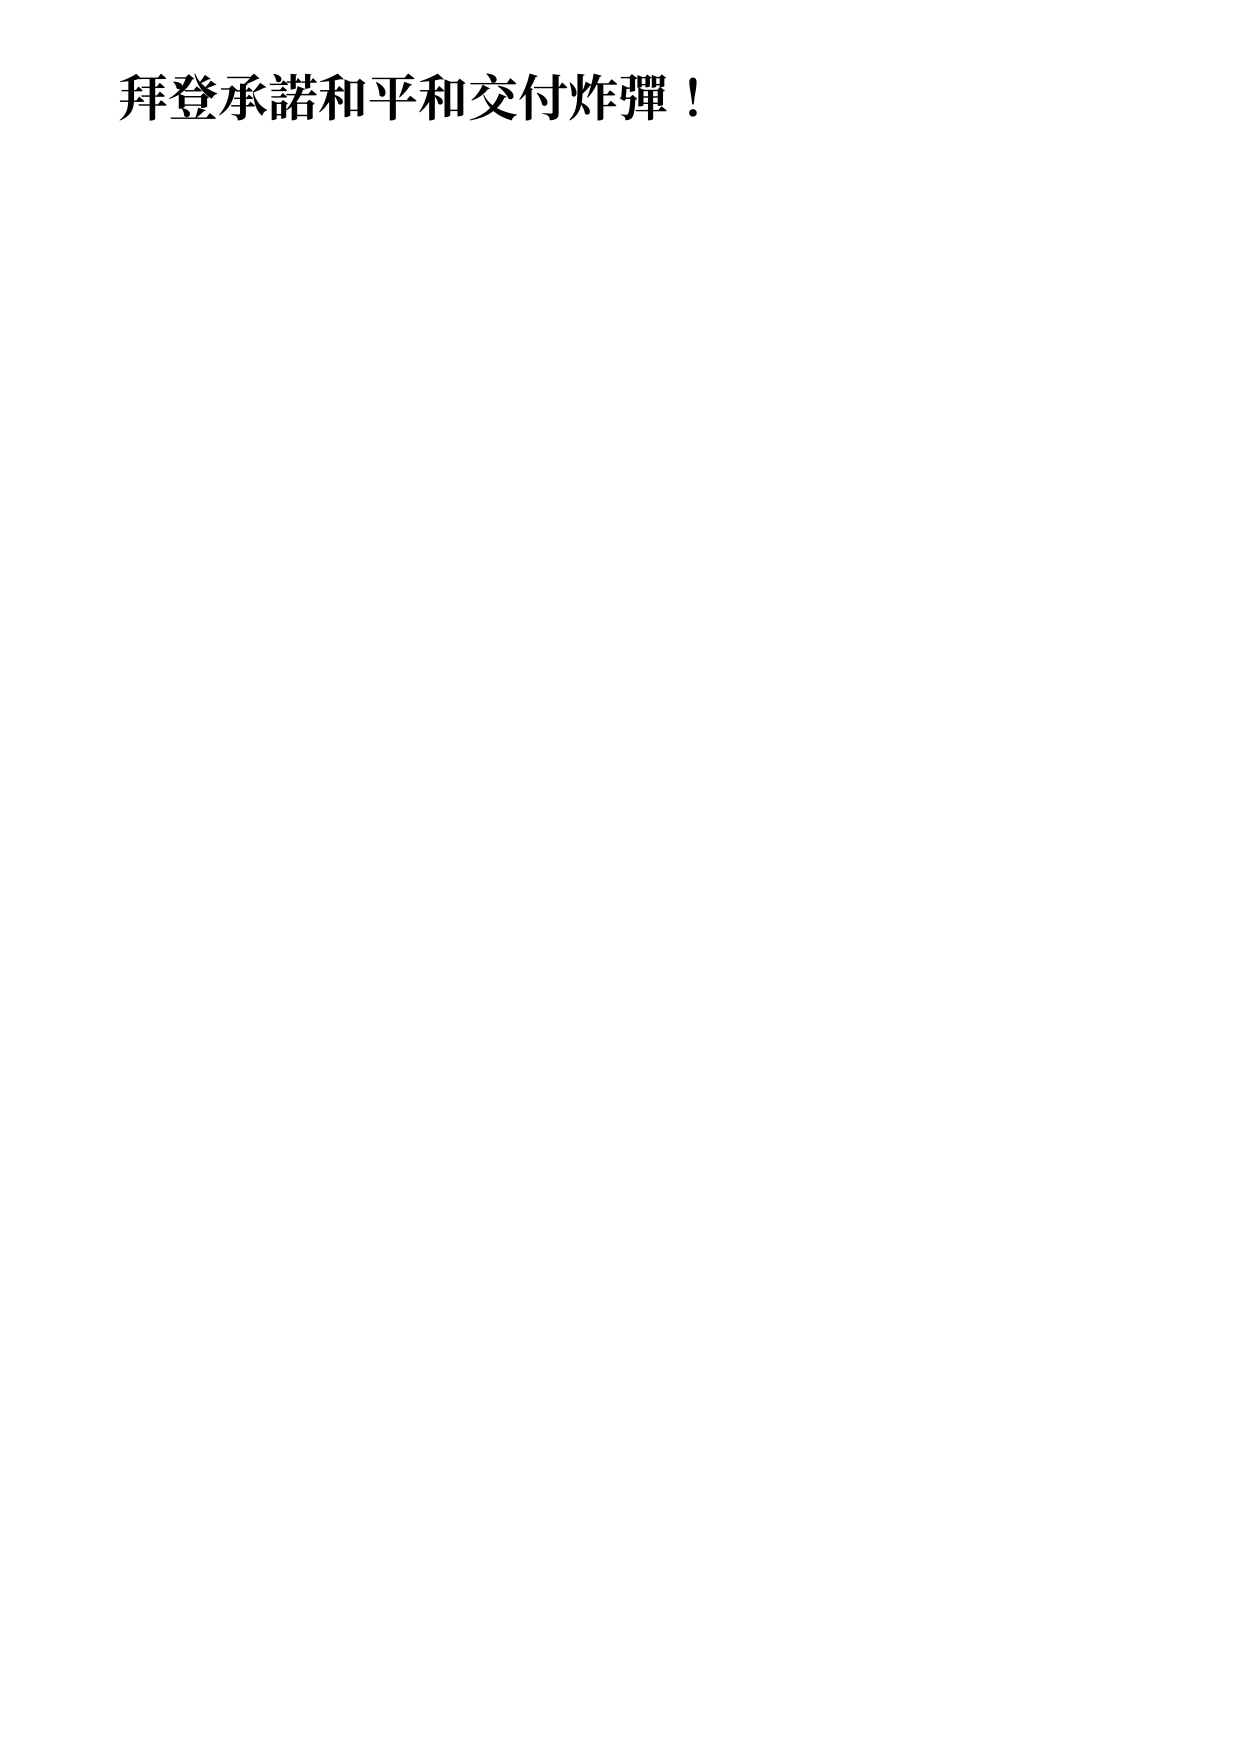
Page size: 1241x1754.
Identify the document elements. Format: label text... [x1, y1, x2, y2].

subtitle 拜登承諾和平和交付炸彈！ [118, 59, 1181, 131]
